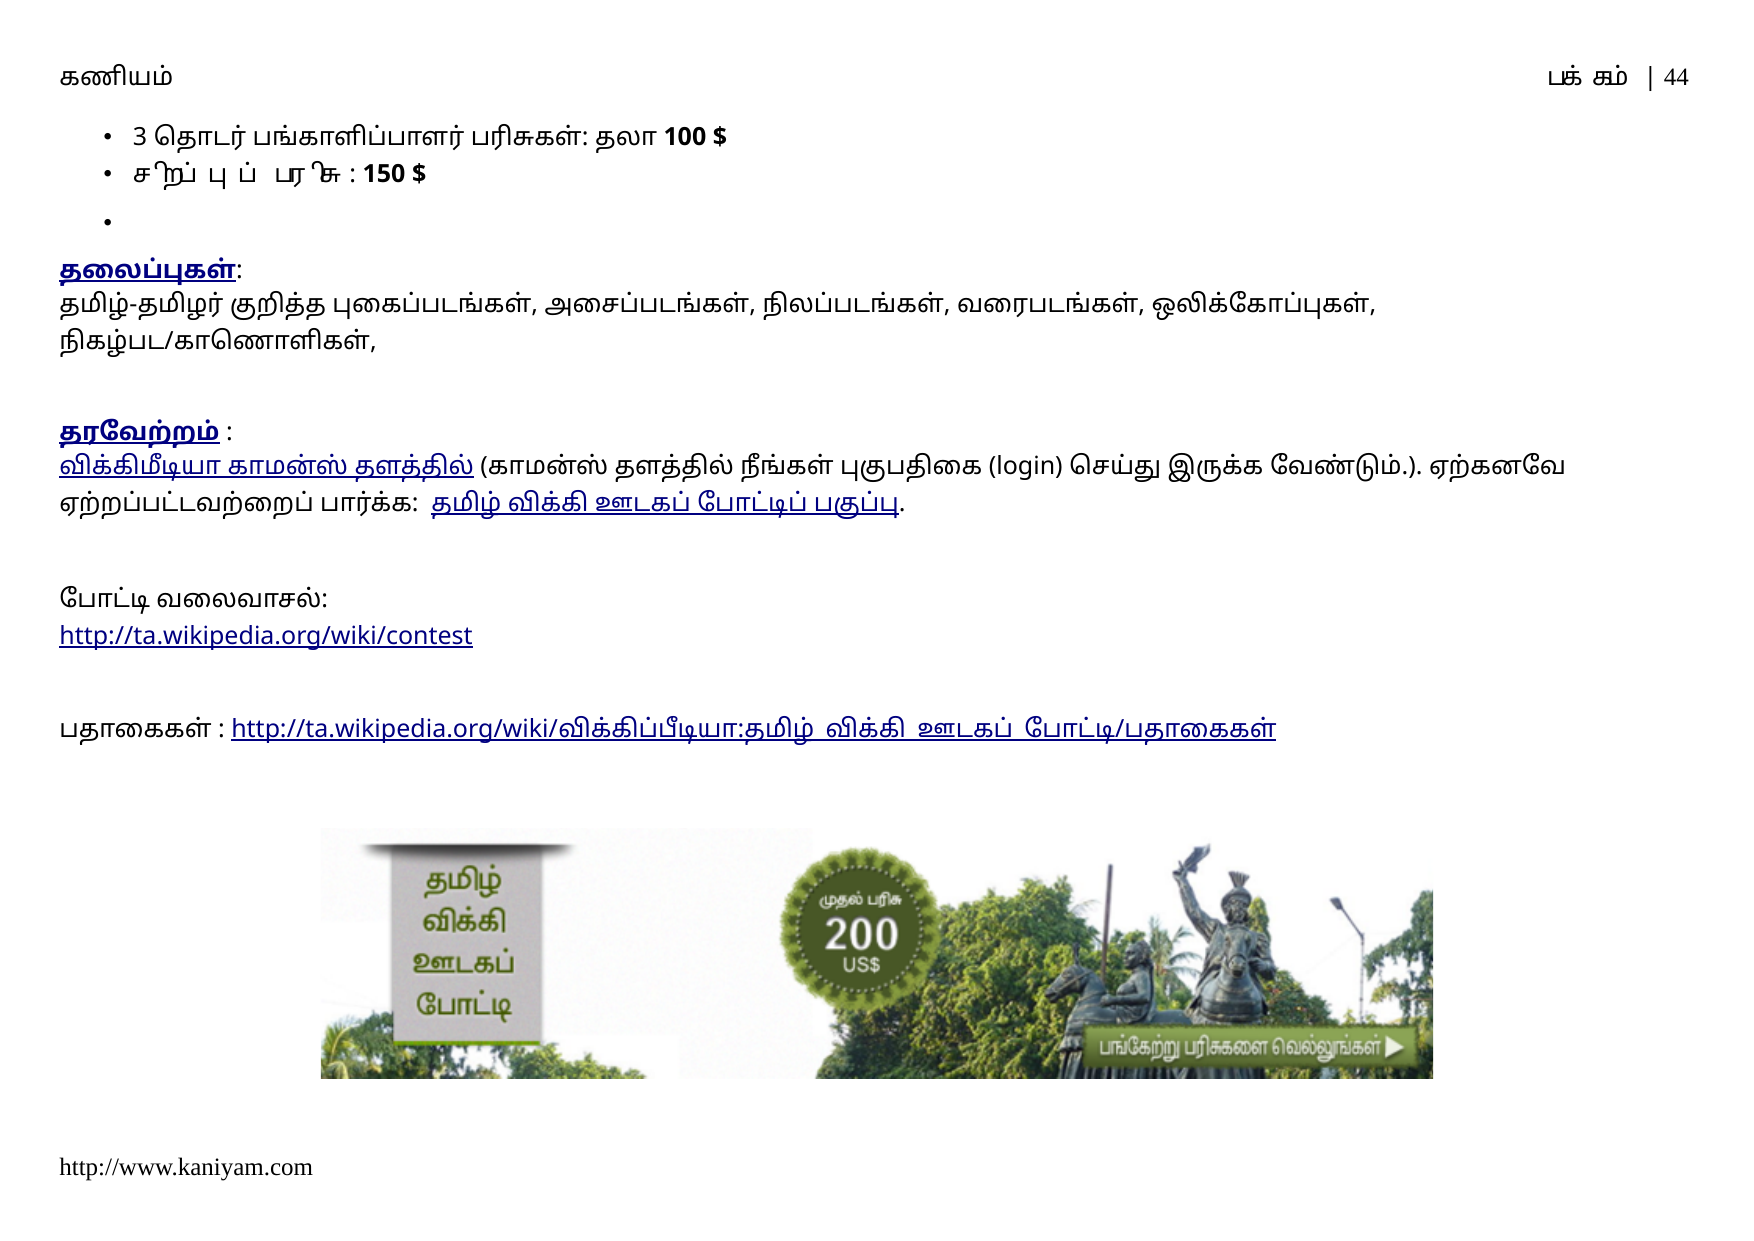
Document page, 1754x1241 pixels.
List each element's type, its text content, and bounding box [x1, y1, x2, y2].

text தலைப்புகள்: தமிழ்-தமிழர் குறித்த புகைப்படங்கள், அசைப்படங்கள், நிலப்படங்கள், வரைபடங்கள், ஒலிக்கோப்புகள், நிகழ்பட/காணொளிகள், [59, 252, 1695, 359]
text பதாகைகள் : http://ta.wikipedia.org/wiki/விக்கிப்பீடியா:தமிழ்_விக்கி_ஊடகப்_போட்டி/பதாகைகள் [59, 711, 1695, 747]
text போட்டி வலைவாசல்: http://ta.wikipedia.org/wiki/contest [59, 580, 1695, 651]
picture [320, 828, 1434, 1079]
text தரவேற்றம் : விக்கிமீடியா காமன்ஸ் தளத்தில் (காமன்ஸ் தளத்தில் நீங்கள் புகுபதிகை (login) செய்து இருக்க வேண்டும்.). ஏற்கனவே ஏற்றப்பட்டவற்றைப் பார்க்க: தமிழ் விக்கி ஊடகப் போட்டிப் பகுப்பு. [59, 413, 1695, 521]
list 3 தொடர் பங்காளிப்பாளர் பரிசுகள்: தலா 100 $ [103, 118, 1695, 156]
list சிறப்புப் பரிசு: 150 $ [103, 156, 1695, 192]
